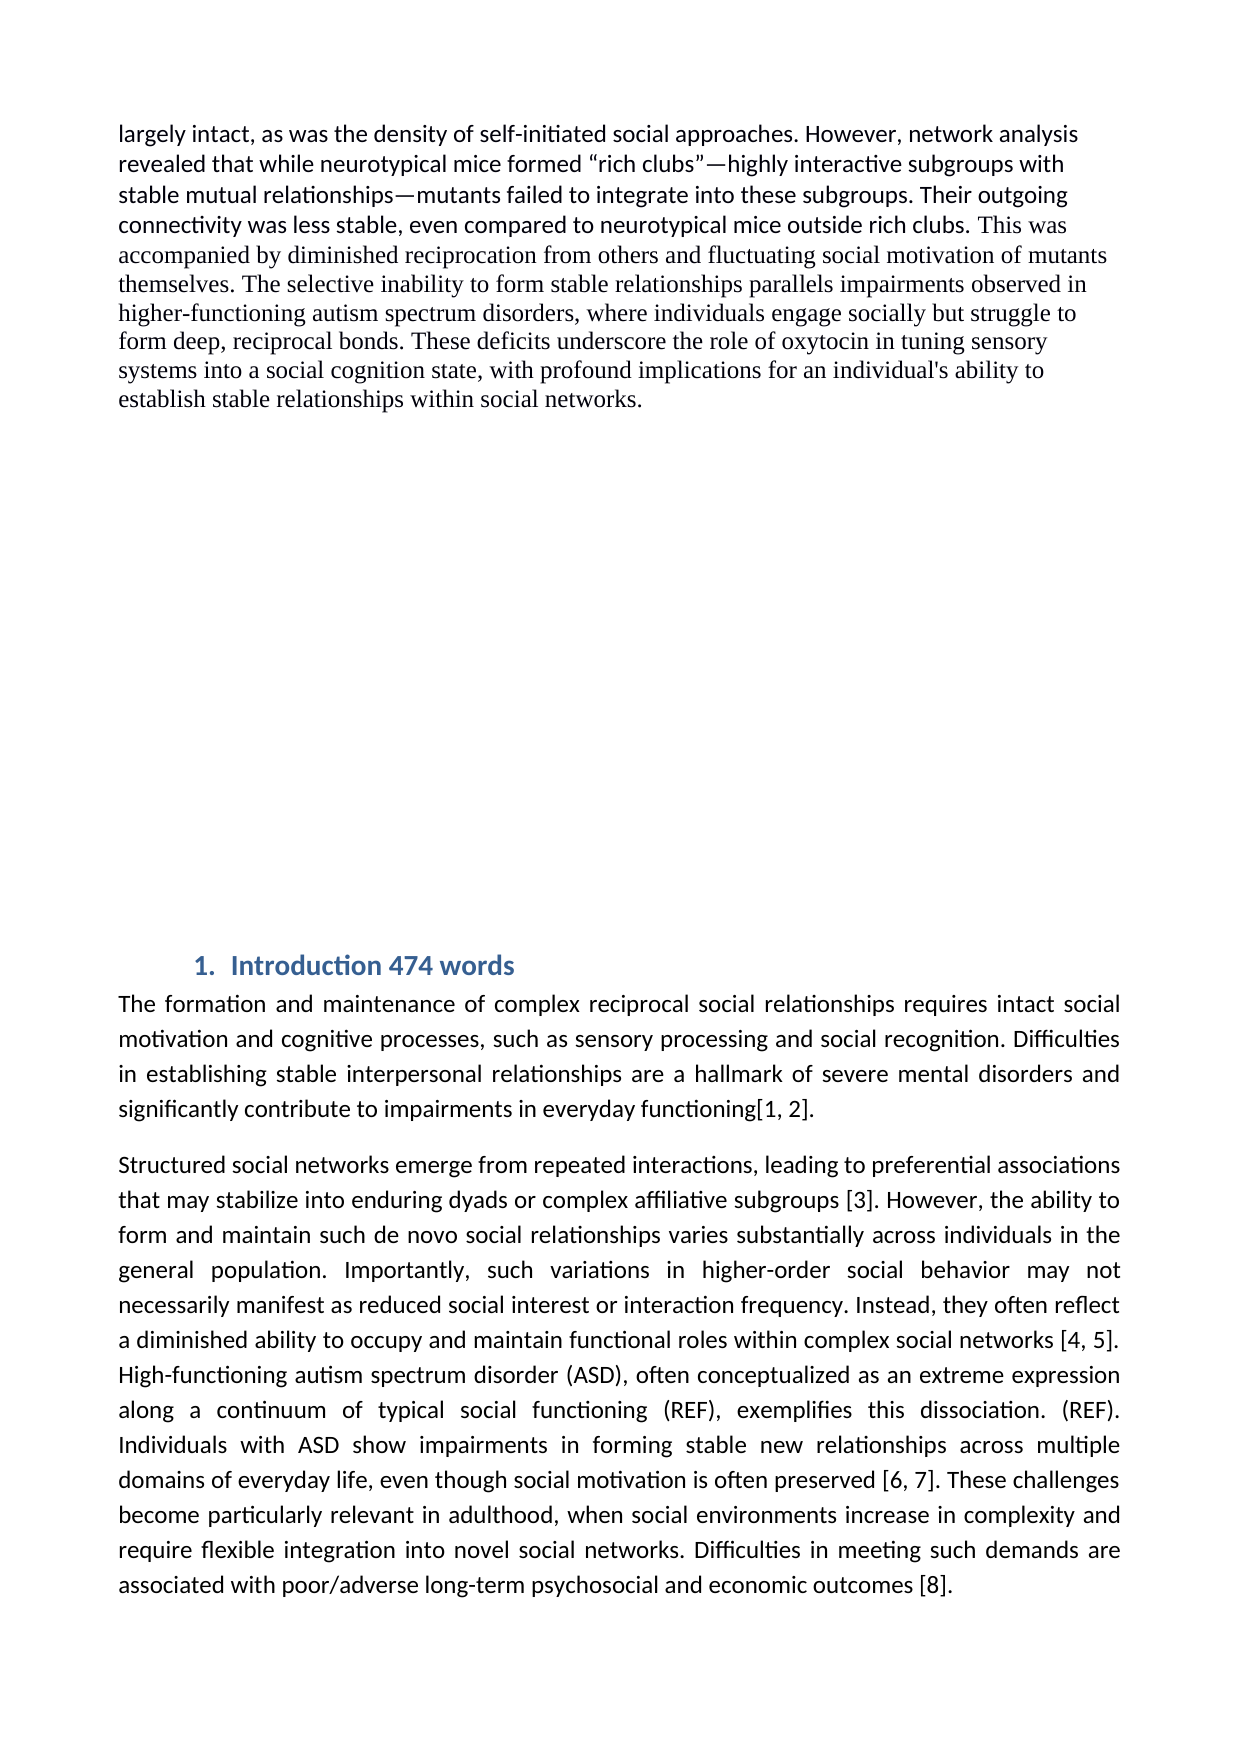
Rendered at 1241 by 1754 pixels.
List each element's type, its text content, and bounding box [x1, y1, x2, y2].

text Structured social networks emerge from repeated interactions, leading to preferential associations that may stabilize into enduring dyads or complex affiliative subgroups [3]. However, the ability to form and maintain such de novo social relationships varies substantially across individuals in the general population. Importantly, such variations in higher-order social behavior may not necessarily manifest as reduced social interest or interaction frequency. Instead, they often reflect a diminished ability to occupy and maintain functional roles within complex social networks [4, 5]. High-functioning autism spectrum disorder (ASD), often conceptualized as an extreme expression along a continuum of typical social functioning (REF), exemplifies this dissociation. (REF). Individuals with ASD show impairments in forming stable new relationships across multiple domains of everyday life, even though social motivation is often preserved [6, 7]. These challenges become particularly relevant in adulthood, when social environments increase in complexity and require flexible integration into novel social networks. Difficulties in meeting such demands are associated with poor/adverse long-term psychosocial and economic outcomes [8]. [118, 1149, 1122, 1600]
text The formation and maintenance of complex reciprocal social relationships requires intact social motivation and cognitive processes, such as sensory processing and social recognition. Difficulties in establishing stable interpersonal relationships are a hallmark of severe mental disorders and significantly contribute to impairments in everyday functioning[1, 2]. [118, 988, 1122, 1124]
text largely intact, as was the density of self-initiated social approaches. However, network analysis revealed that while neurotypical mice formed “rich clubs”—highly interactive subgroups with stable mutual relationships—mutants failed to integrate into these subgroups. Their outgoing connectivity was less stable, even compared to neurotypical mice outside rich clubs. This was accompanied by diminished reciprocation from others and fluctuating social motivation of mutants themselves. The selective inability to form stable relationships parallels impairments observed in higher-functioning autism spectrum disorders, where individuals engage socially but struggle to form deep, reciprocal bonds. These deficits underscore the role of oxytocin in tuning sensory systems into a social cognition state, with profound implications for an individual's ability to establish stable relationships within social networks. [118, 118, 1122, 413]
subtitle Introduction 474 words [193, 947, 1122, 983]
